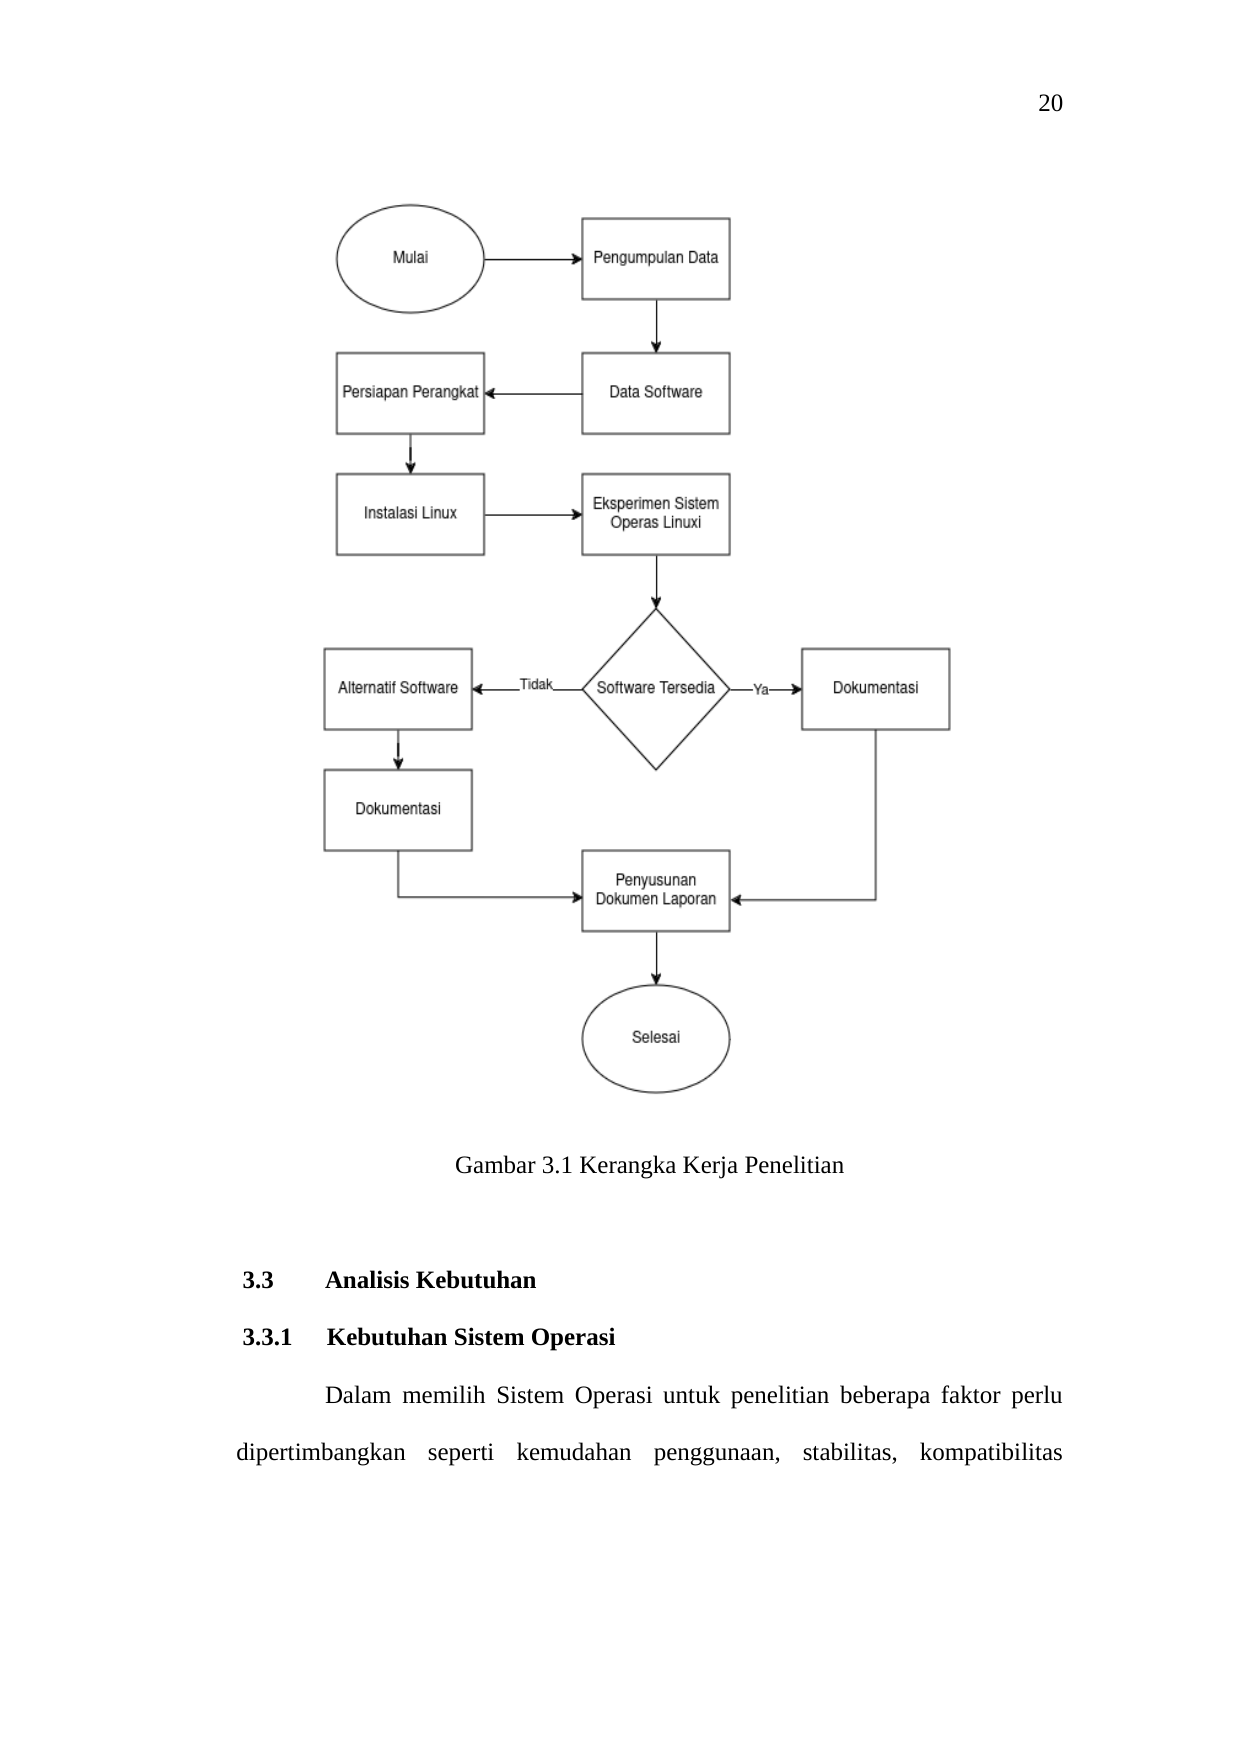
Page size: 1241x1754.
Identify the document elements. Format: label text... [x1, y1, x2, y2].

subtitle Analisis Kebutuhan [236, 1265, 1063, 1293]
subtitle Kebutuhan Sistem Operasi [236, 1322, 1063, 1351]
text Dalam memilih Sistem Operasi untuk penelitian beberapa faktor perlu dipertimbangkan seperti kemudahan penggunaan, stabilitas, kompatibilitas [236, 1380, 1063, 1466]
text Gambar 3.1 Kerangka kerja penelitian [251, 1121, 1048, 1178]
picture [251, 165, 1048, 1121]
